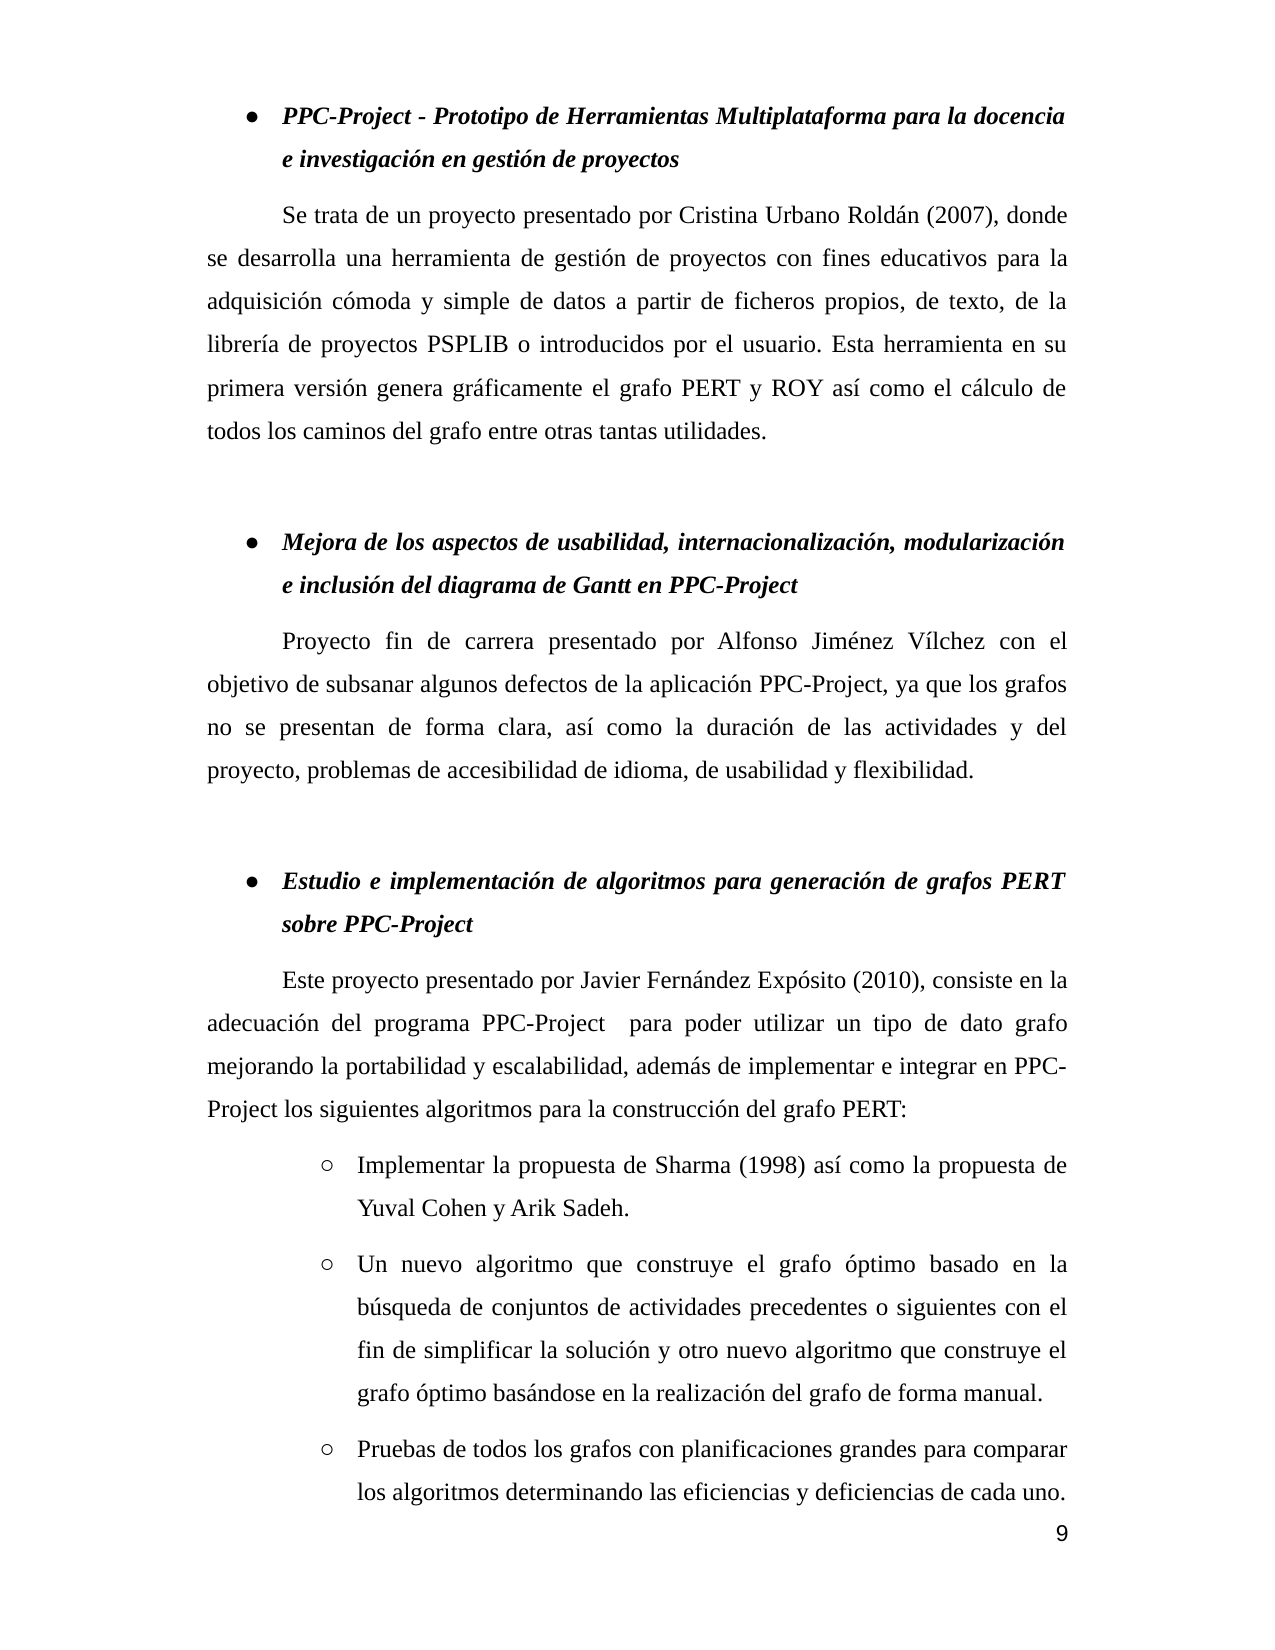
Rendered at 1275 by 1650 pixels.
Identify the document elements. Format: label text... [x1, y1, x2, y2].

text Proyecto fin de carrera presentado por Alfonso Jiménez Vílchez con el objetivo de subsanar algunos defectos de la aplicación PPC-Project, ya que los grafos no se presentan de forma clara, así como la duración de las actividades y del proyecto, problemas de accesibilidad de idioma, de usabilidad y flexibilidad. [207, 626, 1068, 784]
list Implementar la propuesta de Sharma (1998) así como la propuesta de Yuval Cohen y Arik Sadeh. [319, 1150, 1068, 1222]
list Mejora de los aspectos de usabilidad, internacionalización, modularización e inclusión del diagrama de Gantt en PPC-Project [244, 527, 1068, 599]
text Se trata de un proyecto presentado por Cristina Urbano Roldán (2007), donde se desarrolla una herramienta de gestión de proyectos con fines educativos para la adquisición cómoda y simple de datos a partir de ficheros propios, de texto, de la librería de proyectos PSPLIB o introducidos por el usuario. Esta herramienta en su primera versión genera gráficamente el grafo PERT y ROY así como el cálculo de todos los caminos del grafo entre otras tantas utilidades. [207, 200, 1068, 444]
list Estudio e implementación de algoritmos para generación de grafos PERT sobre PPC-Project [244, 866, 1068, 938]
text Este proyecto presentado por Javier Fernández Expósito (2010), consiste en la adecuación del programa PPC-Project para poder utilizar un tipo de dato grafo mejorando la portabilidad y escalabilidad, además de implementar e integrar en PPC-Project los siguientes algoritmos para la construcción del grafo PERT: [207, 965, 1068, 1123]
list Pruebas de todos los grafos con planificaciones grandes para comparar los algoritmos determinando las eficiencias y deficiencias de cada uno. [319, 1434, 1068, 1506]
list PPC-Project - Prototipo de Herramientas Multiplataforma para la docencia e investigación en gestión de proyectos [244, 101, 1068, 173]
list Un nuevo algoritmo que construye el grafo óptimo basado en la búsqueda de conjuntos de actividades precedentes o siguientes con el fin de simplificar la solución y otro nuevo algoritmo que construye el grafo óptimo basándose en la realización del grafo de forma manual. [319, 1249, 1068, 1407]
